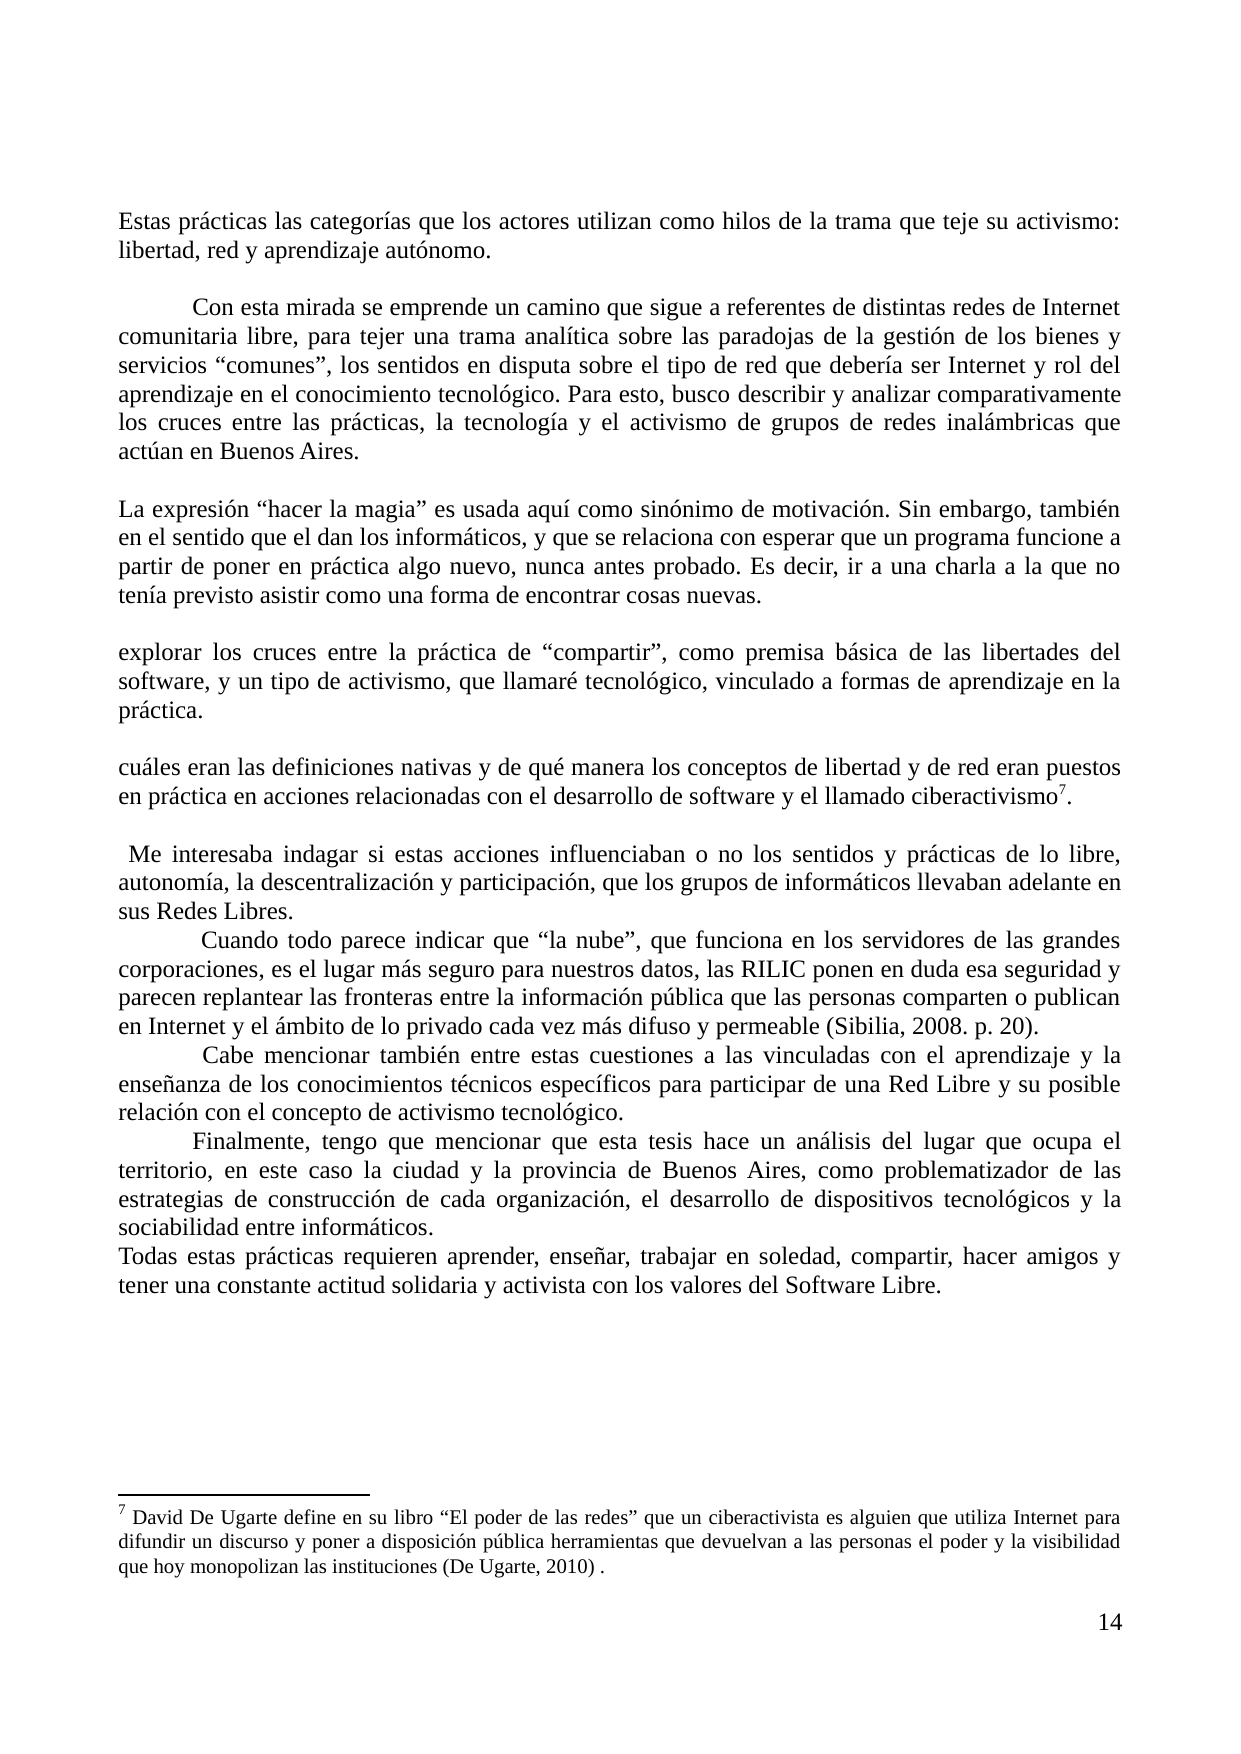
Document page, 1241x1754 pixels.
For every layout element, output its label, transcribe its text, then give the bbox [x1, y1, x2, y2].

text Todas estas prácticas requieren aprender, enseñar, trabajar en soledad, compartir, hacer amigos y tener una constante actitud solidaria y activista con los valores del Software Libre. [118, 1241, 1122, 1299]
text Finalmente, tengo que mencionar que esta tesis hace un análisis del lugar que ocupa el territorio, en este caso la ciudad y la provincia de Buenos Aires, como problematizador de las estrategias de construcción de cada organización, el desarrollo de dispositivos tecnológicos y la sociabilidad entre informáticos. [118, 1126, 1122, 1241]
text Cuando todo parece indicar que “la nube”, que funciona en los servidores de las grandes corporaciones, es el lugar más seguro para nuestros datos, las RILIC ponen en duda esa seguridad y parecen replantear las fronteras entre la información pública que las personas comparten o publican en Internet y el ámbito de lo privado cada vez más difuso y permeable (Sibilia, 2008. p. 20). [118, 925, 1122, 1040]
text Cabe mencionar también entre estas cuestiones a las vinculadas con el aprendizaje y la enseñanza de los conocimientos técnicos específicos para participar de una Red Libre y su posible relación con el concepto de activismo tecnológico. [118, 1040, 1122, 1126]
text Con esta mirada se emprende un camino que sigue a referentes de distintas redes de Internet comunitaria libre, para tejer una trama analítica sobre las paradojas de la gestión de los bienes y servicios “comunes”, los sentidos en disputa sobre el tipo de red que debería ser Internet y rol del aprendizaje en el conocimiento tecnológico. Para esto, busco describir y analizar comparativamente los cruces entre las prácticas, la tecnología y el activismo de grupos de redes inalámbricas que actúan en Buenos Aires. [118, 292, 1122, 465]
text explorar los cruces entre la práctica de “compartir”, como premisa básica de las libertades del software, y un tipo de activismo, que llamaré tecnológico, vinculado a formas de aprendizaje en la práctica. [118, 637, 1122, 724]
text David De Ugarte define en su libro “El poder de las redes” que un ciberactivista es alguien que utiliza Internet para difundir un discurso y poner a disposición pública herramientas que devuelvan a las personas el poder y la visibilidad que hoy monopolizan las instituciones (De Ugarte, 2010) . [118, 1501, 1122, 1578]
text Estas prácticas las categorías que los actores utilizan como hilos de la trama que teje su activismo: libertad, red y aprendizaje autónomo. [118, 206, 1122, 264]
text Me interesaba indagar si estas acciones influenciaban o no los sentidos y prácticas de lo libre, autonomía, la descentralización y participación, que los grupos de informáticos llevaban adelante en sus Redes Libres. [118, 839, 1122, 925]
text cuáles eran las definiciones nativas y de qué manera los conceptos de libertad y de red eran puestos en práctica en acciones relacionadas con el desarrollo de software y el llamado ciberactivismo. [118, 752, 1122, 810]
text La expresión “hacer la magia” es usada aquí como sinónimo de motivación. Sin embargo, también en el sentido que el dan los informáticos, y que se relaciona con esperar que un programa funcione a partir de poner en práctica algo nuevo, nunca antes probado. Es decir, ir a una charla a la que no tenía previsto asistir como una forma de encontrar cosas nuevas. [118, 494, 1122, 609]
